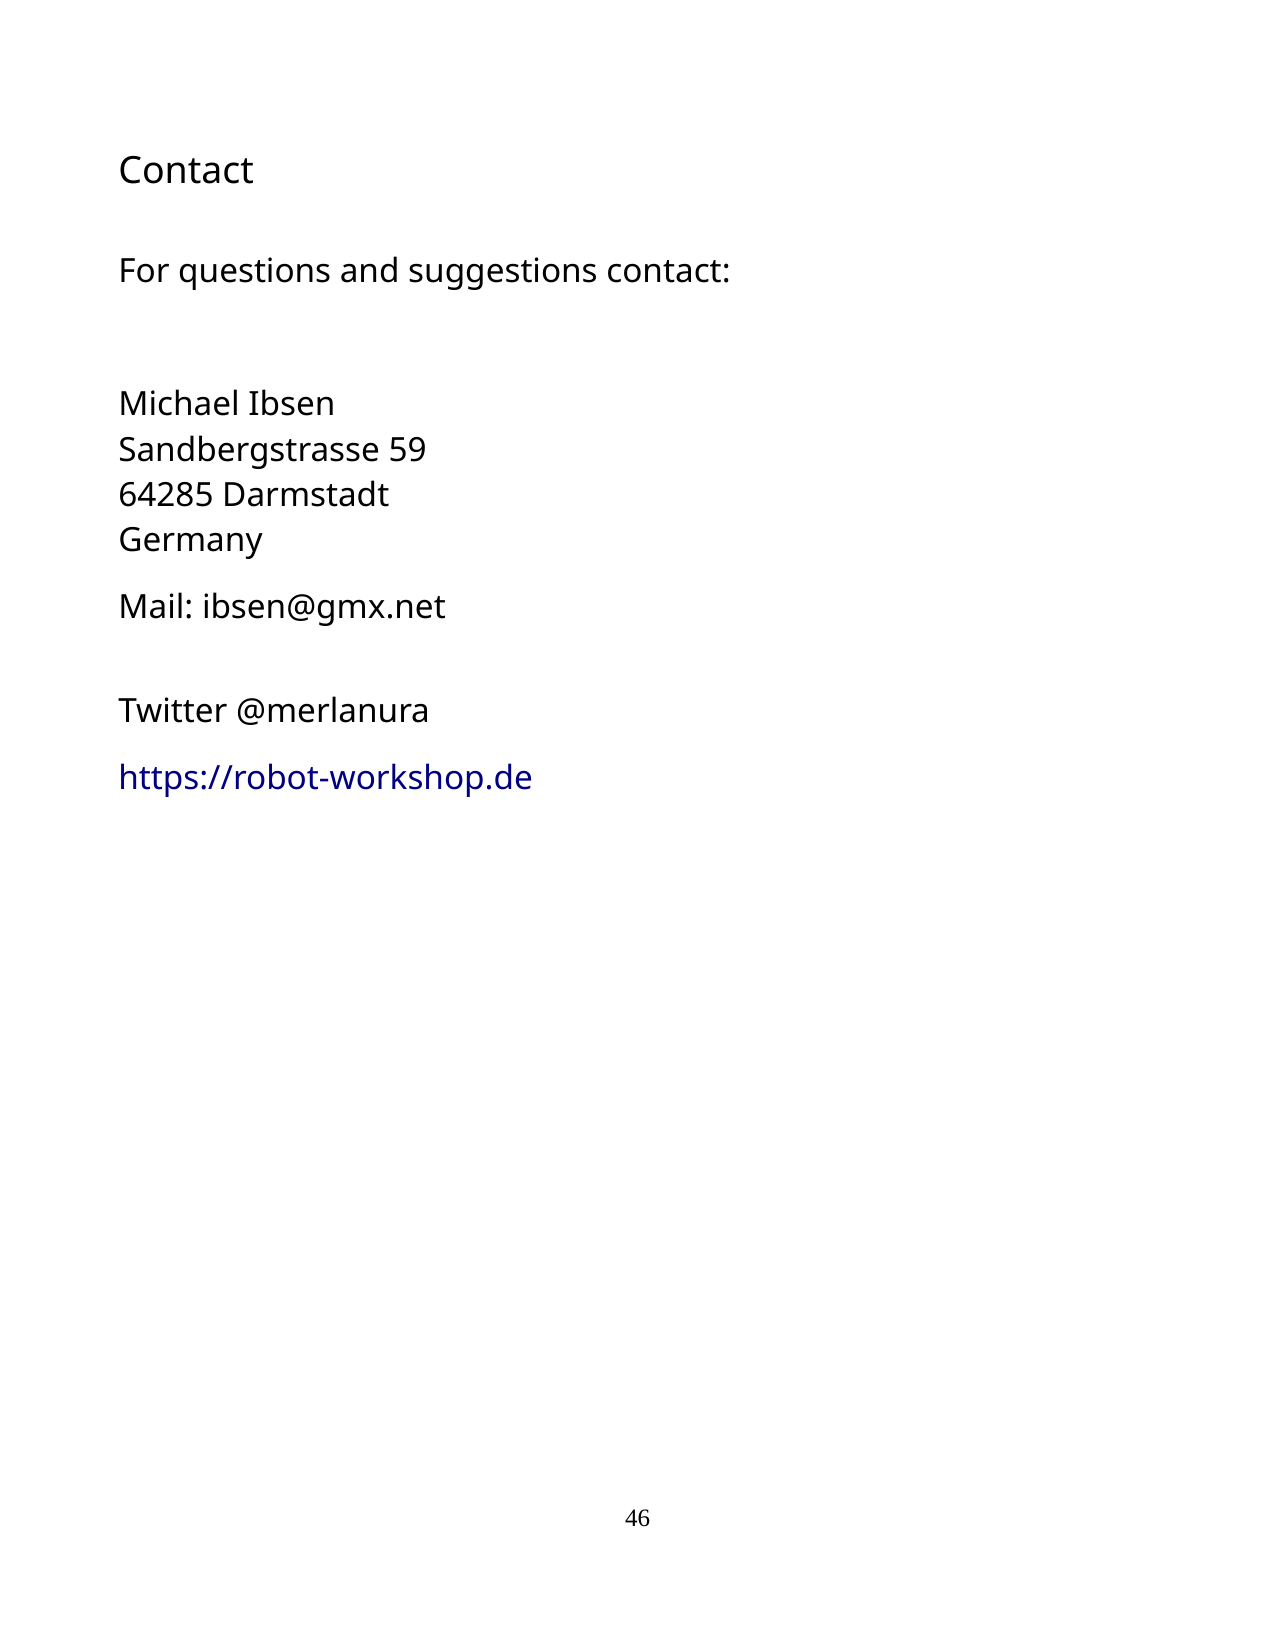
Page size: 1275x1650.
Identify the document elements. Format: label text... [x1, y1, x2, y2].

text Mail: ibsen@gmx.net Twitter @merlanura [118, 583, 1157, 733]
subtitle Contact [118, 143, 1157, 194]
text Sandbergstrasse 59 [118, 425, 1157, 471]
text For questions and suggestions contact: [118, 246, 1157, 292]
text 64285 Darmstadt [118, 471, 1157, 516]
text Germany [118, 516, 1157, 562]
text https://robot-workshop.de [118, 754, 1157, 799]
text Michael Ibsen [118, 380, 1157, 425]
